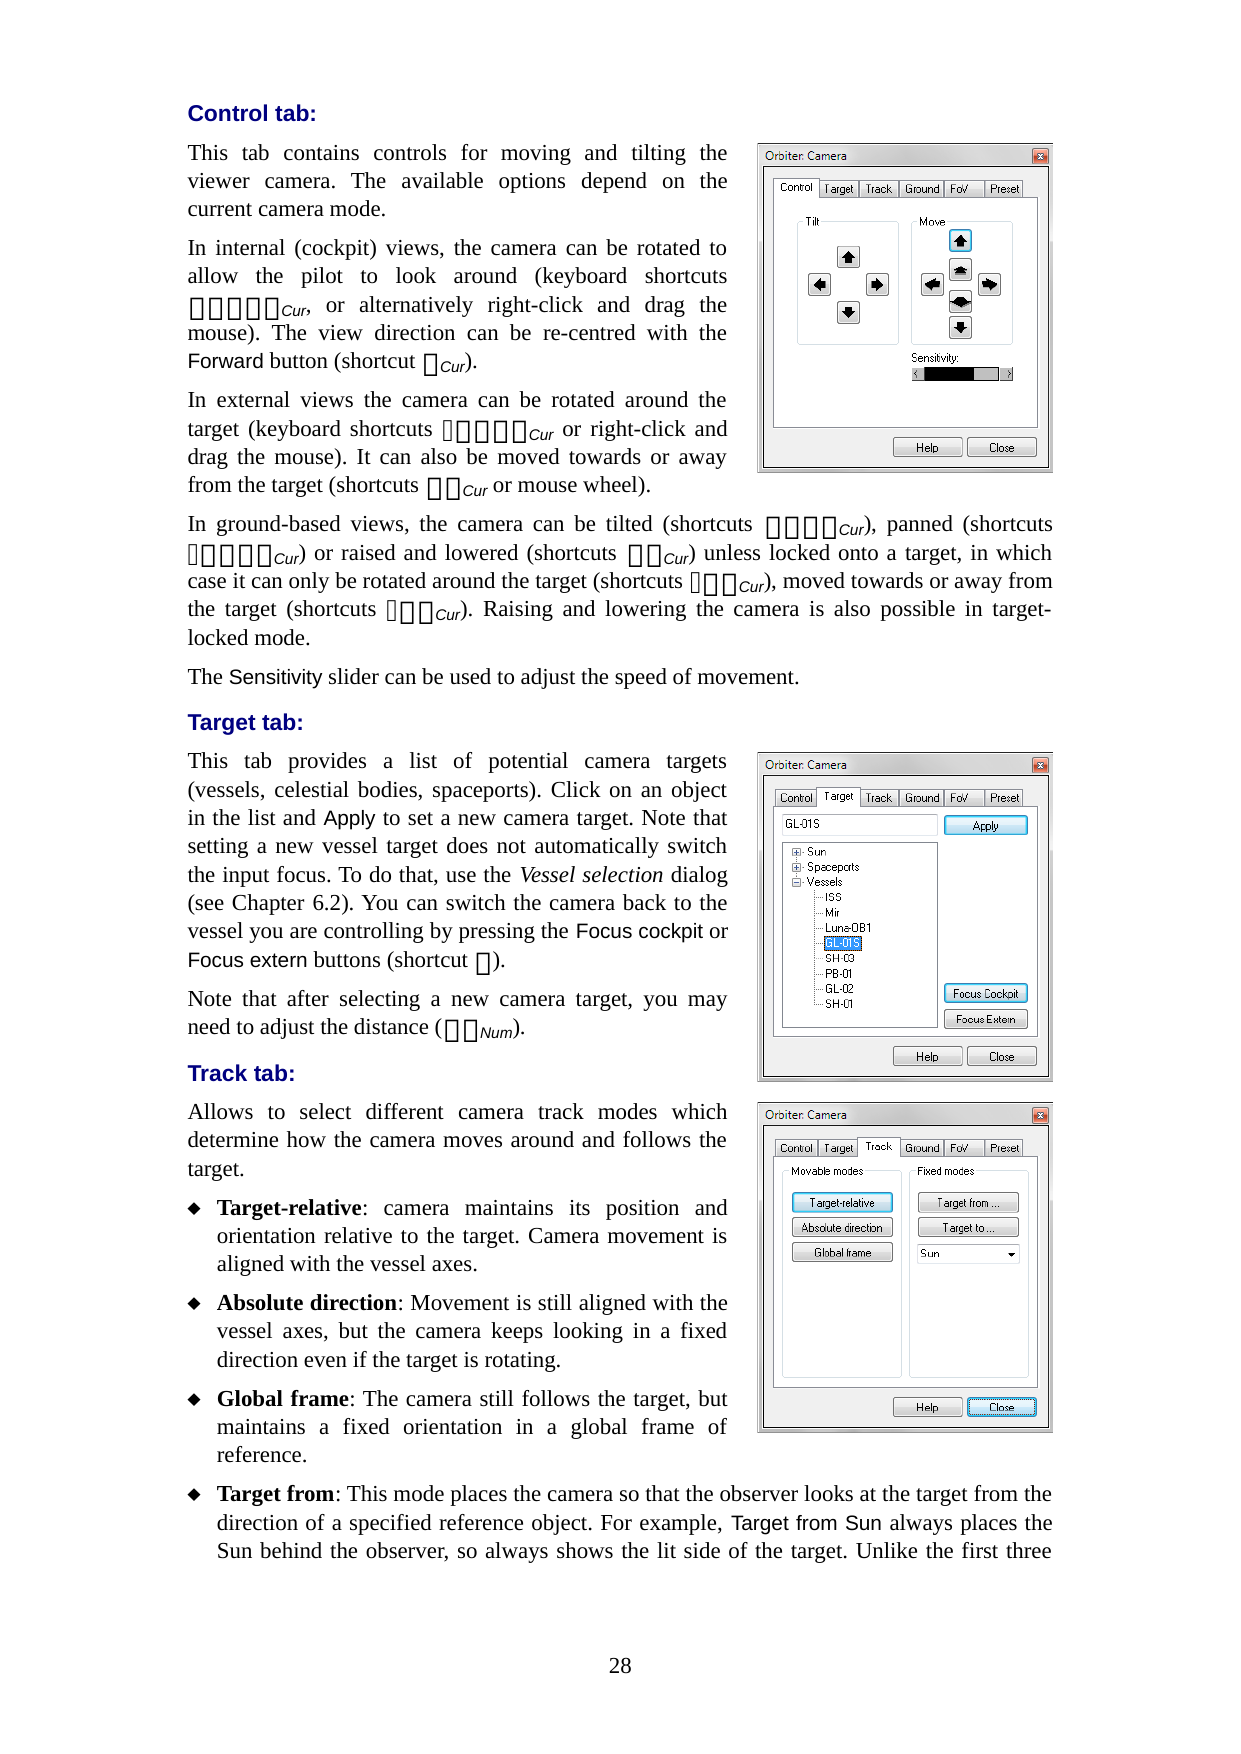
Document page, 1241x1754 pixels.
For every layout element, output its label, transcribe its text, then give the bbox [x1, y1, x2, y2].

text In external views the camera can be rotated around the target (keyboard shortcuts Cur or right-click and drag the mouse). It can also be moved towards or away from the target (shortcuts Cur or mouse wheel). [187, 385, 1053, 499]
text In internal (cockpit) views, the camera can be rotated to allow the pilot to look around (keyboard shortcuts Cur, or alternatively right-click and drag the mouse). The view direction can be re-centred with the Forward button (shortcut Cur). [187, 233, 757, 375]
subtitle Target tab: [187, 709, 1053, 736]
subtitle Track tab: [187, 1060, 1053, 1086]
list Absolute direction: Movement is still aligned with the vessel axes, but the camera keeps looking in a fixed direction even if the target is rotating. [187, 1288, 757, 1373]
text Allows to select different camera track modes which determine how the camera moves around and follows the target. [187, 1097, 1053, 1182]
text This tab contains controls for moving and tilting the viewer camera. The available options depend on the current camera mode. [187, 137, 1053, 222]
picture [757, 143, 1053, 473]
picture [757, 1102, 1053, 1433]
text In ground-based views, the camera can be tilted (shortcuts Cur), panned (shortcuts Cur) or raised and lowered (shortcuts Cur) unless locked onto a target, in which case it can only be rotated around the target (shortcuts Cur), moved towards or away from the target (shortcuts Cur). Raising and lowering the camera is also possible in target-locked mode. [187, 509, 1053, 651]
picture [757, 752, 1053, 1082]
list Target-relative: camera maintains its position and orientation relative to the target. Camera movement is aligned with the vessel axes. [187, 1192, 757, 1277]
list Target from: This mode places the camera so that the observer looks at the target from the direction of a specified reference object. For example, Target from Sun always places the Sun behind the observer, so always shows the lit side of the target. Unlike the first three [187, 1479, 1053, 1564]
subtitle Control tab: [187, 100, 1053, 127]
list Global frame: The camera still follows the target, but maintains a fixed orientation in a global frame of reference. [187, 1384, 1053, 1469]
text This tab provides a list of potential camera targets (vessels, celestial bodies, spaceports). Click on an object in the list and Apply to set a new camera target. Note that setting a new vessel target does not automatically switch the input focus. To do that, use the Vessel selection dialog (see Chapter 6.1). You can switch the camera back to the vessel you are controlling by pressing the Focus cockpit or Focus extern buttons (shortcut ). [187, 746, 1053, 973]
text Note that after selecting a new camera target, you may need to adjust the distance (Num). [187, 984, 757, 1040]
text The Sensitivity slider can be used to adjust the speed of movement. [187, 662, 1053, 690]
